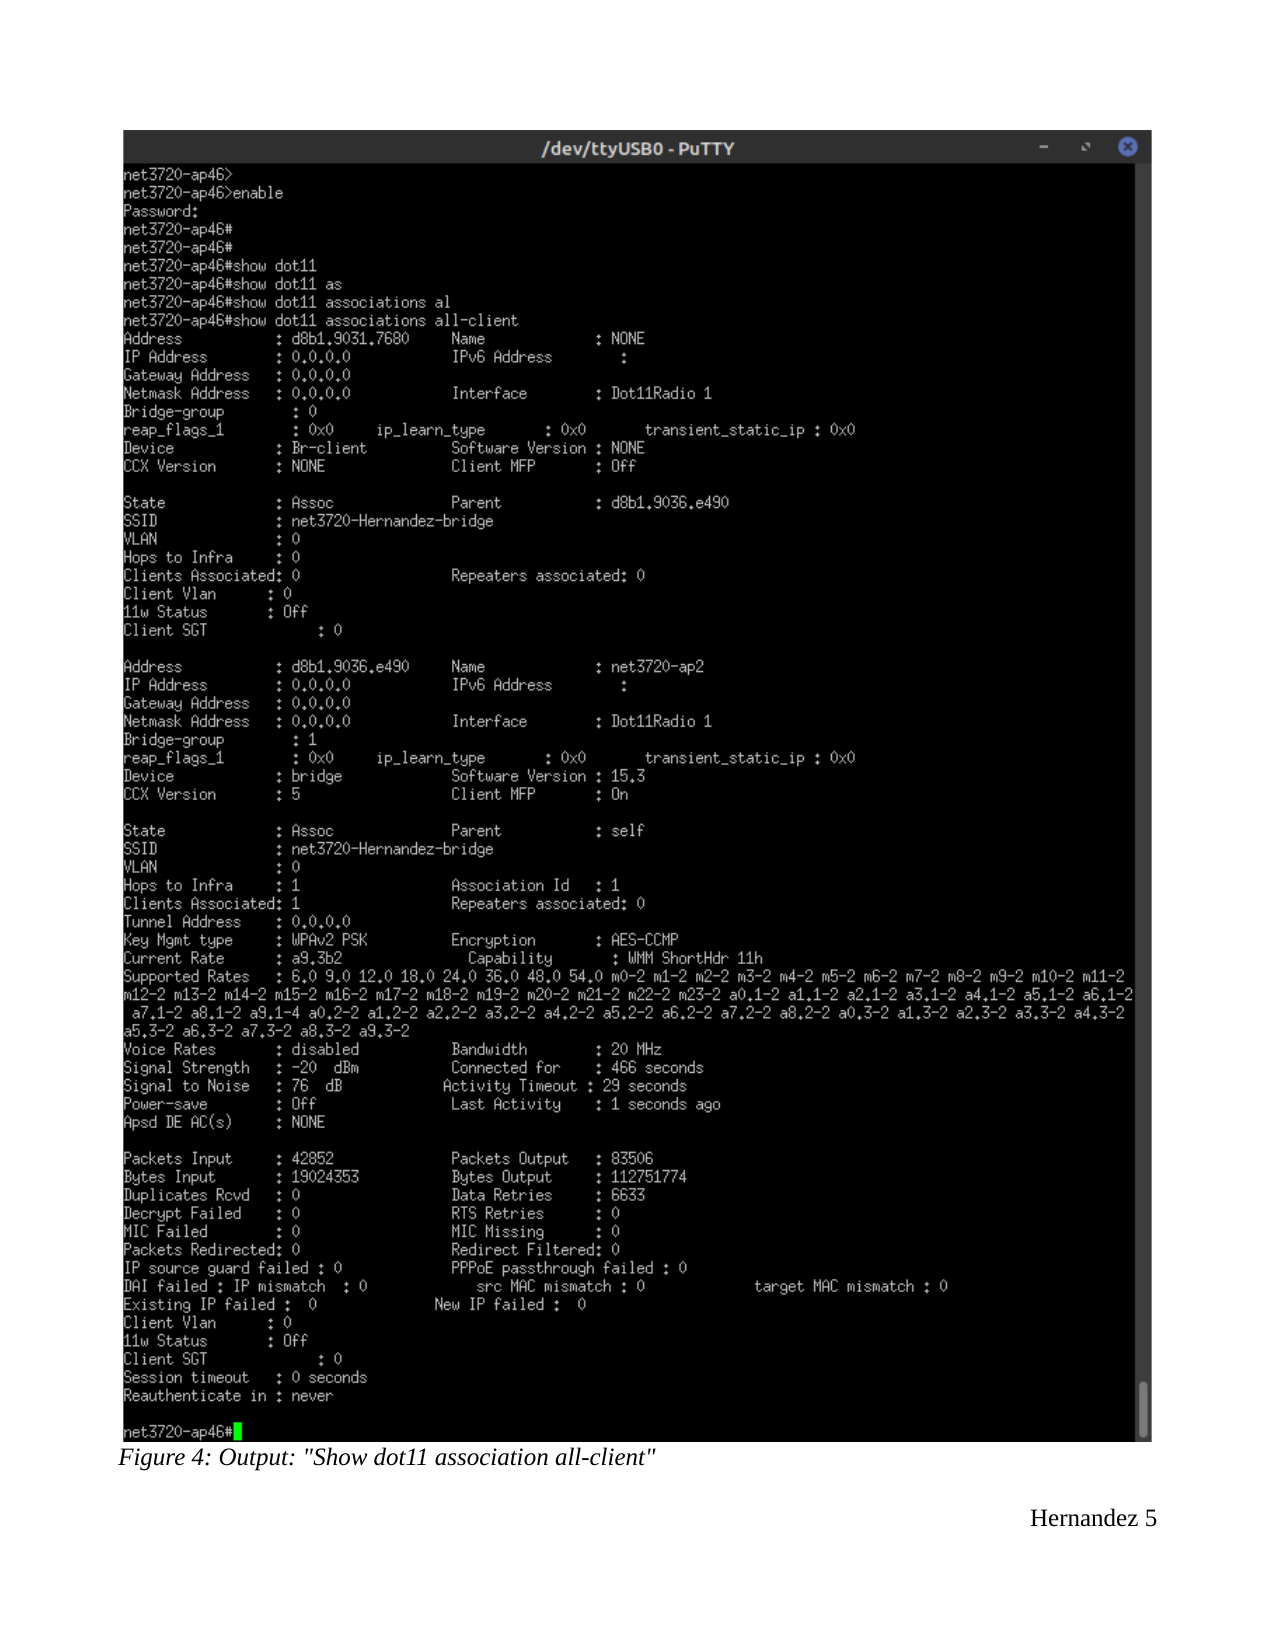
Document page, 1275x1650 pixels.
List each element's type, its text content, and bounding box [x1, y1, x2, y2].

text Figure 4: Output: "Show dot11 association all-client" [118, 131, 1157, 1471]
picture [123, 130, 1152, 1442]
